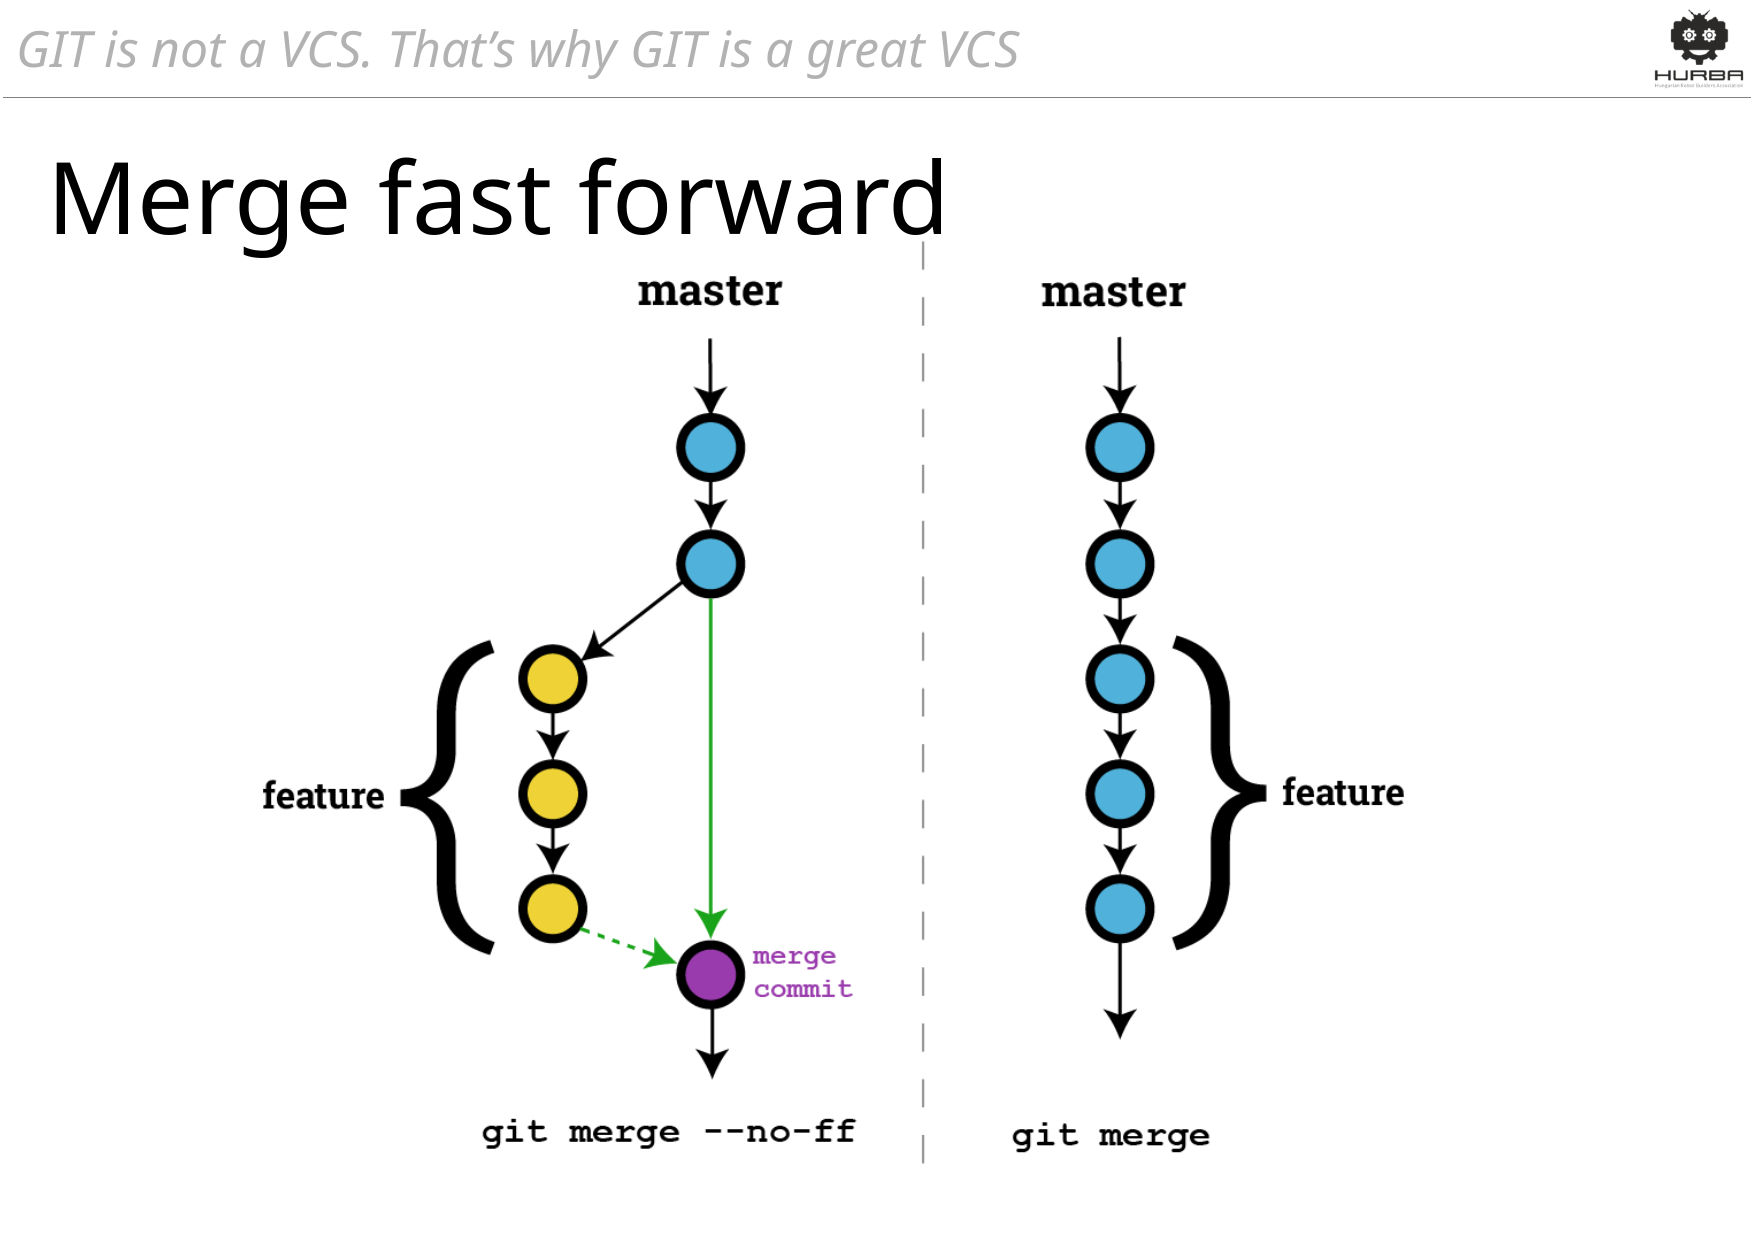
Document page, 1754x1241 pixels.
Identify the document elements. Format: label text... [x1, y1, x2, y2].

picture [254, 227, 279, 251]
picture [254, 220, 277, 228]
picture [905, 220, 930, 228]
picture [254, 220, 1413, 1181]
text Merge fast forward [3, 127, 1751, 263]
picture [426, 220, 450, 228]
picture [629, 220, 655, 228]
picture [1644, 3, 1754, 102]
picture [807, 220, 831, 228]
